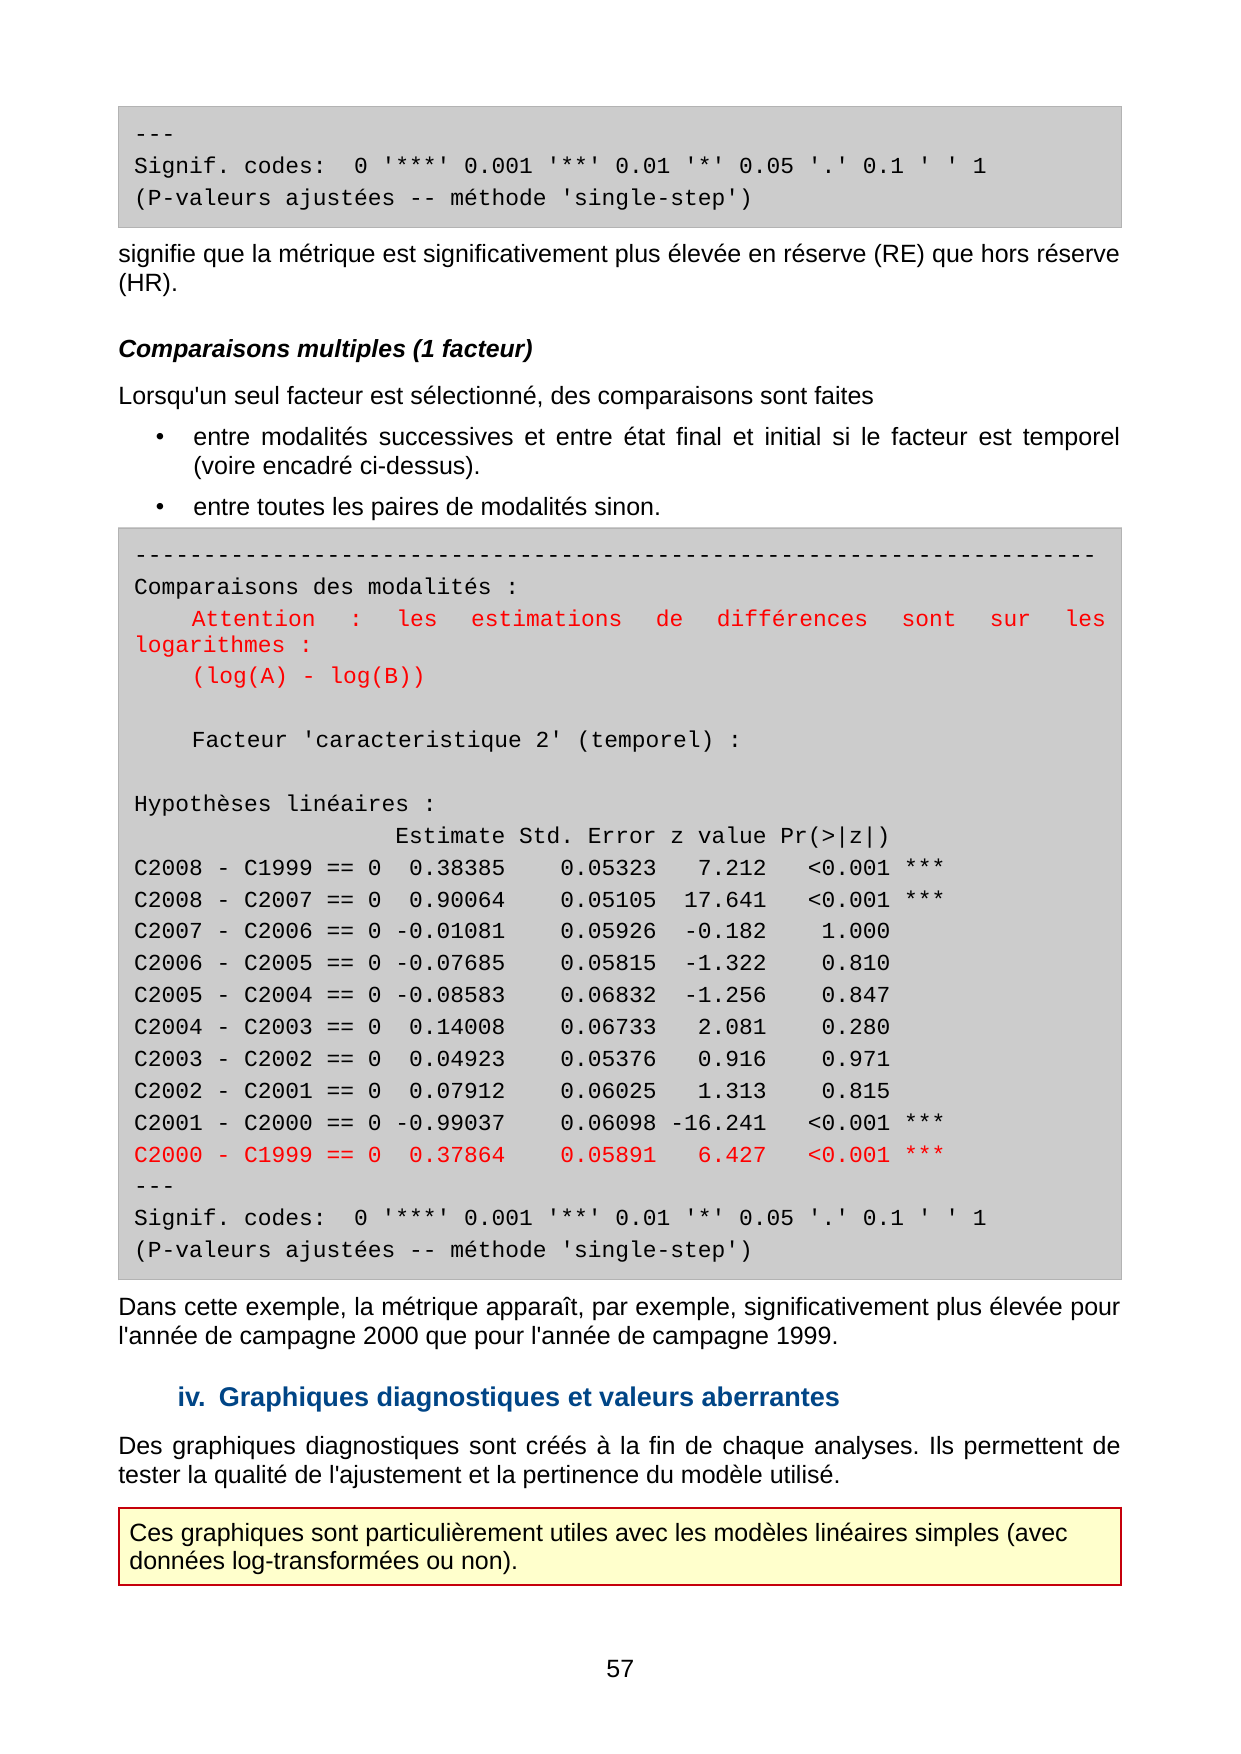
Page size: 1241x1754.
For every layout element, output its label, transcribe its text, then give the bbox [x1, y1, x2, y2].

text Lorsqu'un seul facteur est sélectionné, des comparaisons sont faites [118, 381, 1122, 410]
text C2008 - C1999 == 0 0.38385 0.05323 7.212 <0.001 *** [119, 840, 1121, 872]
subtitle Comparaisons multiples (1 facteur) [118, 334, 1122, 363]
text Dans cette exemple, la métrique apparaît, par exemple, significativement plus élevée pour l'année de campagne 2000 que pour l'année de campagne 1999. [118, 1292, 1122, 1350]
text C2008 - C2007 == 0 0.90064 0.05105 17.641 <0.001 *** [119, 872, 1121, 904]
text --- [119, 1159, 1121, 1191]
text Attention : les estimations de différences sont sur les logarithmes : [119, 591, 1121, 649]
text Signif. codes: 0 '***' 0.001 '**' 0.01 '*' 0.05 '.' 0.1 ' ' 1 [119, 138, 1121, 170]
text signifie que la métrique est significativement plus élevée en réserve (RE) que hors réserve (HR). [118, 239, 1122, 297]
text Facteur 'caracteristique 2' (temporel) : [119, 713, 1121, 745]
text Hypothèses linéaires : [119, 777, 1121, 808]
text ---------------------------------------------------------------------- [119, 529, 1121, 559]
text (P-valeurs ajustées -- méthode 'single-step') [119, 1223, 1121, 1279]
subtitle Graphiques diagnostiques et valeurs aberrantes [177, 1381, 1122, 1412]
list entre modalités successives et entre état final et initial si le facteur est temporel (voire encadré ci-dessus). [156, 422, 1122, 480]
text C2005 - C2004 == 0 -0.08583 0.06832 -1.256 0.847 [119, 968, 1121, 1000]
text C2003 - C2002 == 0 0.04923 0.05376 0.916 0.971 [119, 1032, 1121, 1063]
text Estimate Std. Error z value Pr(>|z|) [119, 808, 1121, 840]
text Des graphiques diagnostiques sont créés à la fin de chaque analyses. Ils permettent de tester la qualité de l'ajustement et la pertinence du modèle utilisé. [118, 1431, 1122, 1488]
text (P-valeurs ajustées -- méthode 'single-step') [119, 170, 1121, 227]
text C2006 - C2005 == 0 -0.07685 0.05815 -1.322 0.810 [119, 936, 1121, 968]
text (log(A) - log(B)) [119, 649, 1121, 681]
text Signif. codes: 0 '***' 0.001 '**' 0.01 '*' 0.05 '.' 0.1 ' ' 1 [119, 1191, 1121, 1223]
text C2007 - C2006 == 0 -0.01081 0.05926 -0.182 1.000 [119, 904, 1121, 936]
text C2001 - C2000 == 0 -0.99037 0.06098 -16.241 <0.001 *** [119, 1095, 1121, 1127]
text C2000 - C1999 == 0 0.37864 0.05891 6.427 <0.001 *** [119, 1127, 1121, 1159]
text Comparaisons des modalités : [119, 559, 1121, 591]
text C2002 - C2001 == 0 0.07912 0.06025 1.313 0.815 [119, 1063, 1121, 1095]
list entre toutes les paires de modalités sinon. [156, 492, 1122, 521]
text --- [119, 107, 1121, 138]
text Ces graphiques sont particulièrement utiles avec les modèles linéaires simples (avec données log-transformées ou non). [120, 1509, 1120, 1584]
text C2004 - C2003 == 0 0.14008 0.06733 2.081 0.280 [119, 1000, 1121, 1032]
